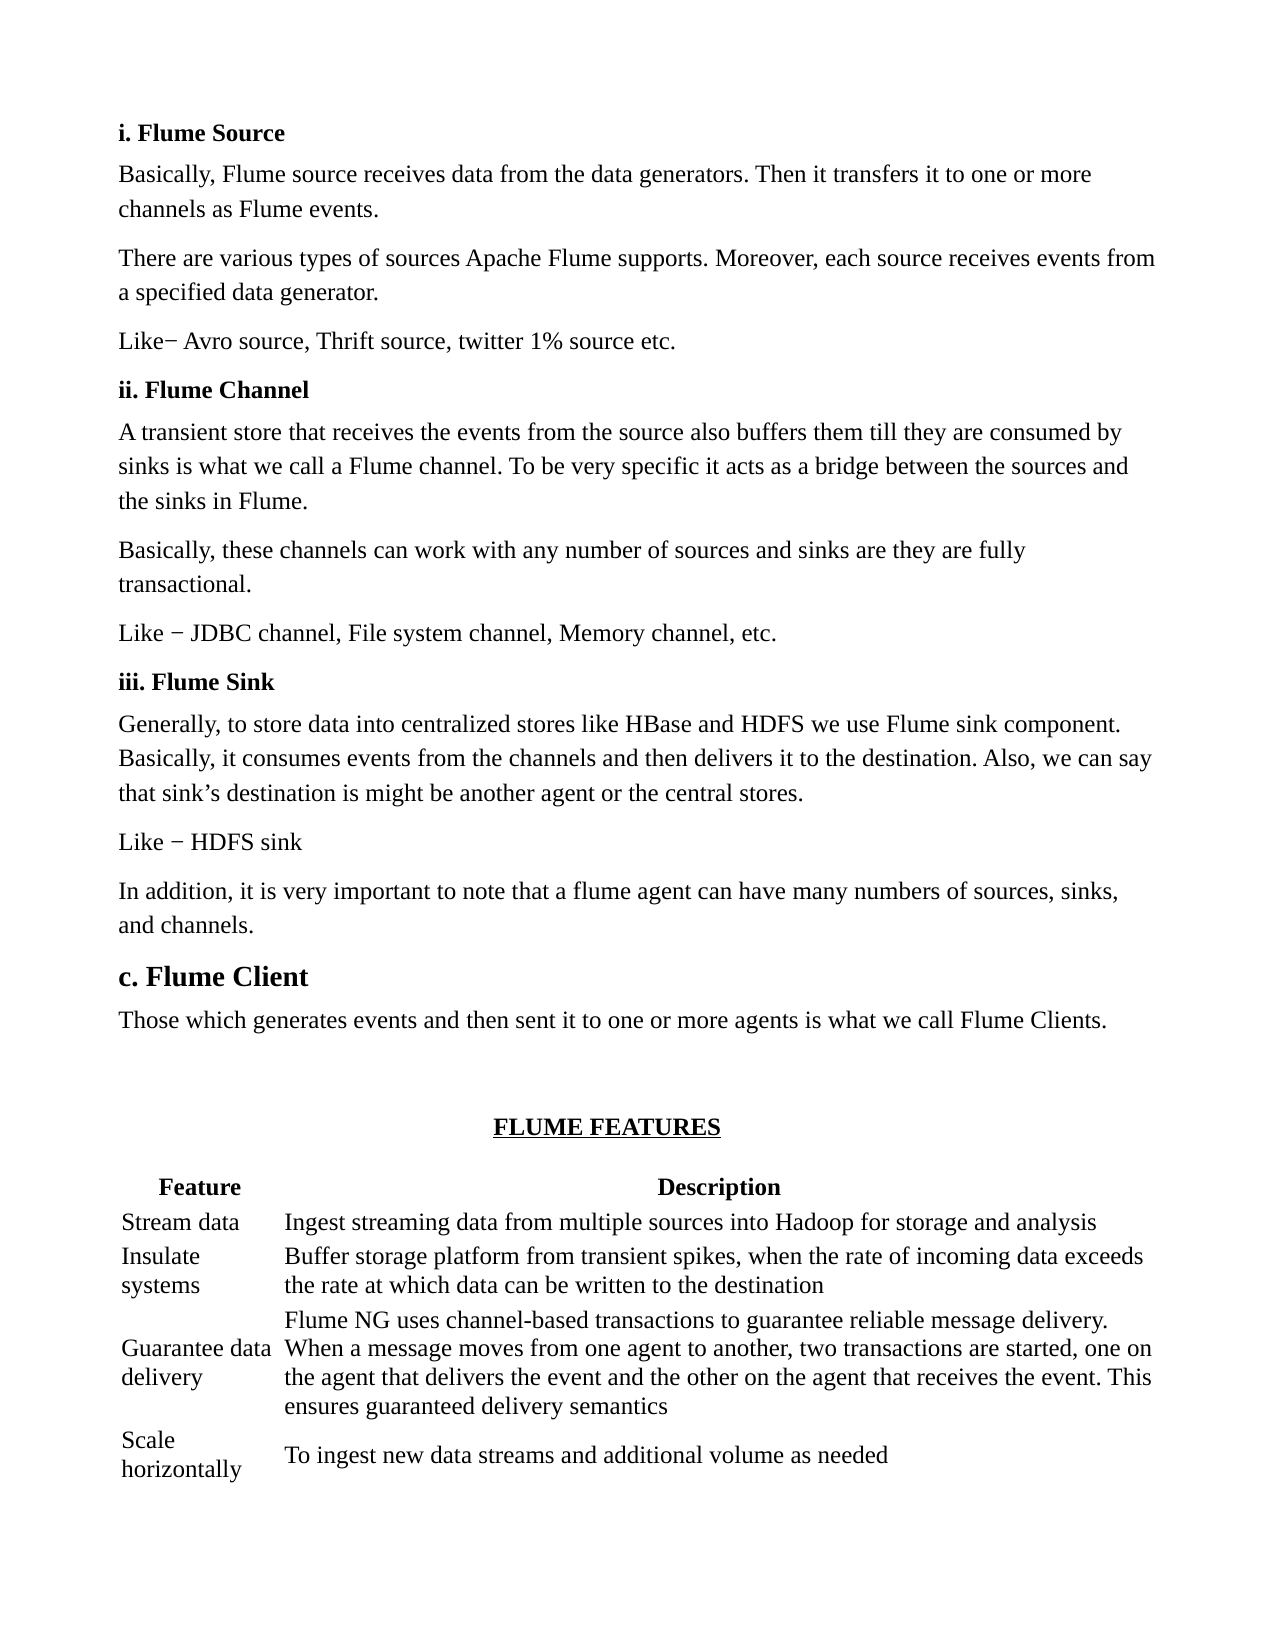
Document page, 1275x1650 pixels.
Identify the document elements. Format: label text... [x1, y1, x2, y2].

table_cell Buffer storage platform from transient spikes, when the rate of incoming data exceeds the rate at which data can be written to the destination [281, 1239, 1157, 1302]
subtitle i. Flume Source [118, 118, 1157, 147]
table_cell Scale horizontally [118, 1423, 281, 1486]
text Basically, these channels can work with any number of sources and sinks are they are fully transactional. [118, 535, 1157, 598]
table_cell To ingest new data streams and additional volume as needed [281, 1423, 1157, 1486]
table_cell Stream data [118, 1204, 281, 1238]
text In addition, it is very important to note that a flume agent can have many numbers of sources, sinks, and channels. [118, 876, 1157, 939]
table_cell Insulate systems [118, 1239, 281, 1302]
text FLUME FEATURES [118, 1112, 1157, 1141]
text Like − JDBC channel, File system channel, Memory channel, etc. [118, 618, 1157, 647]
subtitle c. Flume Client [118, 959, 1157, 993]
text Like − HDFS sink [118, 827, 1157, 855]
table_cell Ingest streaming data from multiple sources into Hadoop for storage and analysis [281, 1204, 1157, 1238]
table_header Description [281, 1169, 1157, 1204]
text Like− Avro source, Thrift source, twitter 1% source etc. [118, 326, 1157, 355]
table_cell Guarantee data delivery [118, 1302, 281, 1423]
text Basically, Flume source receives data from the data generators. Then it transfers it to one or more channels as Flume events. [118, 159, 1157, 223]
subtitle iii. Flume Sink [118, 667, 1157, 696]
table_header Feature [118, 1169, 281, 1204]
text There are various types of sources Apache Flume supports. Moreover, each source receives events from a specified data generator. [118, 243, 1157, 306]
table_cell Flume NG uses channel-based transactions to guarantee reliable message delivery. When a message moves from one agent to another, two transactions are started, one on the agent that delivers the event and the other on the agent that receives the event. This ensures guaranteed delivery semantics [281, 1302, 1157, 1423]
text Those which generates events and then sent it to one or more agents is what we call Flume Clients. [118, 1005, 1157, 1034]
text Generally, to store data into centralized stores like HBase and HDFS we use Flume sink component. Basically, it consumes events from the channels and then delivers it to the destination. Also, we can say that sink’s destination is might be another agent or the central stores. [118, 709, 1157, 806]
text A transient store that receives the events from the source also buffers them till they are consumed by sinks is what we call a Flume channel. To be very specific it acts as a bridge between the sources and the sinks in Flume. [118, 417, 1157, 514]
subtitle ii. Flume Channel [118, 376, 1157, 404]
